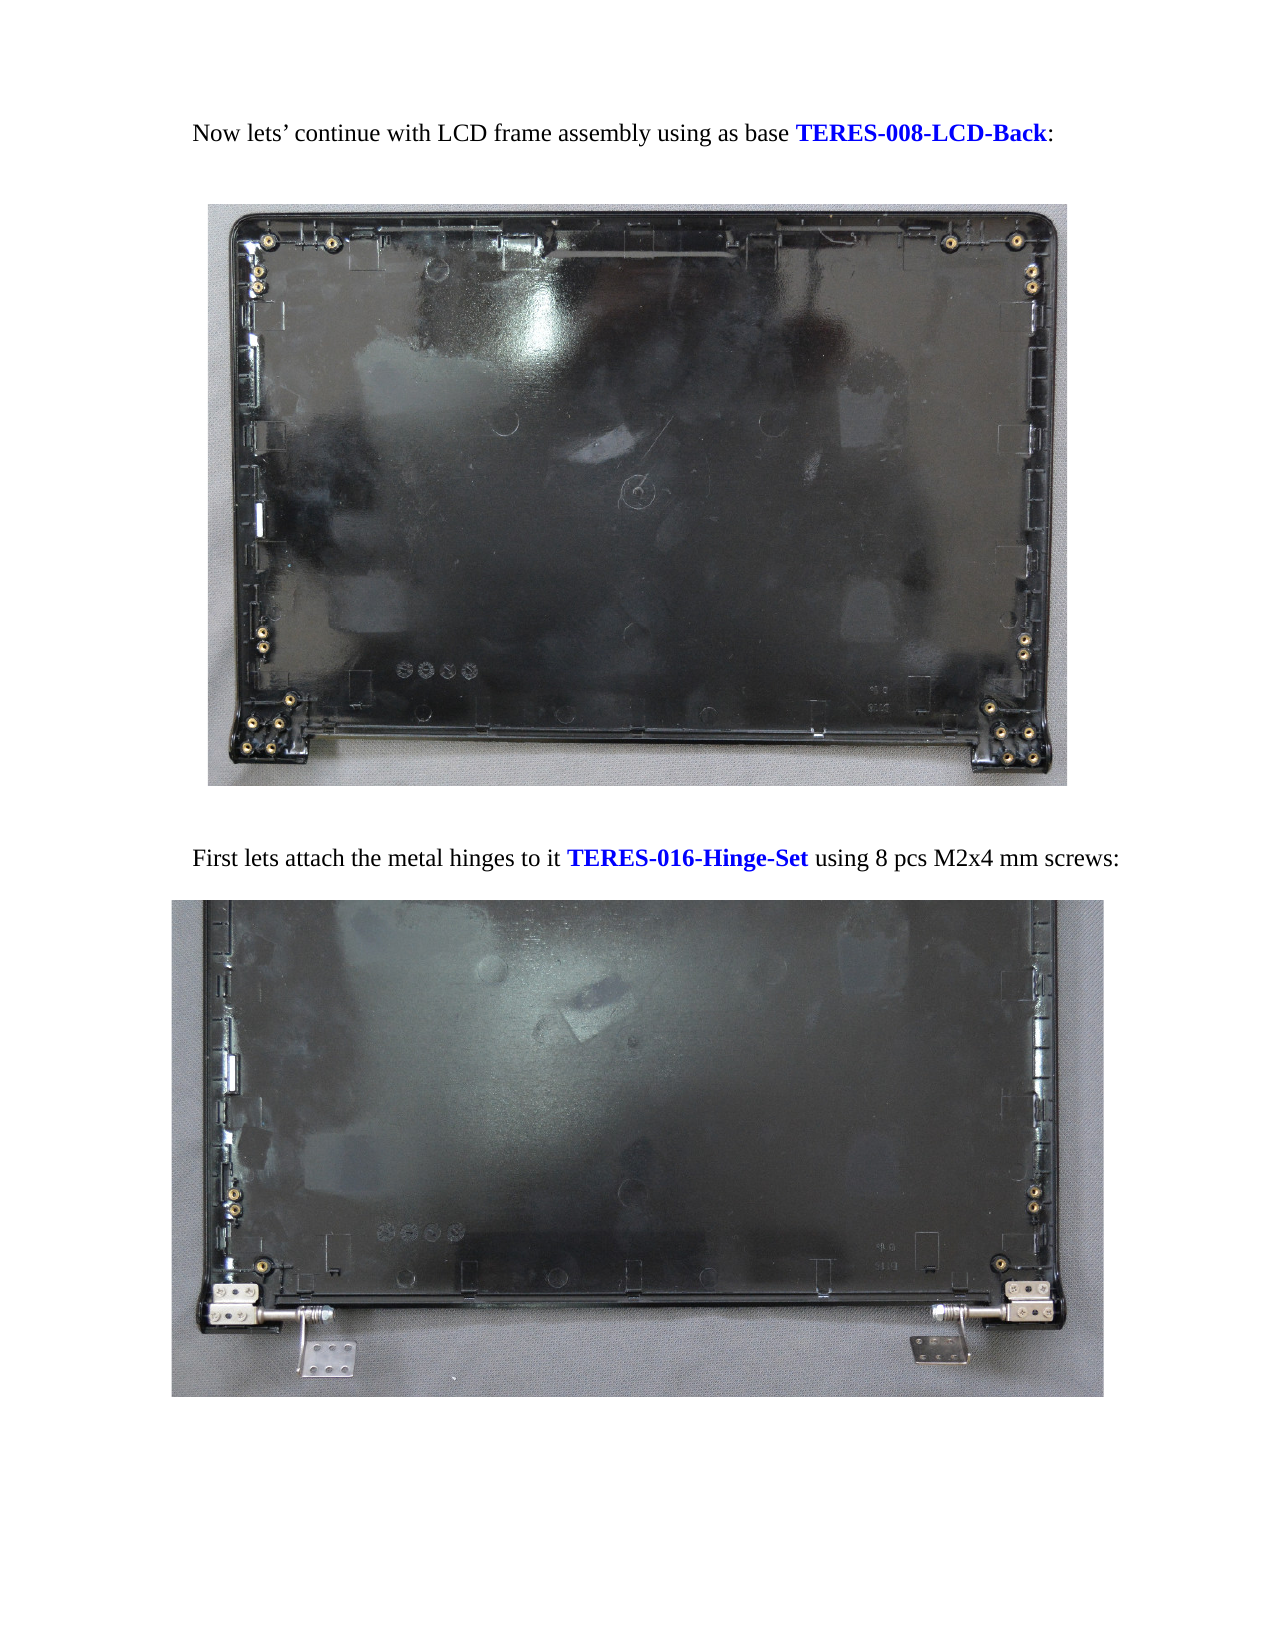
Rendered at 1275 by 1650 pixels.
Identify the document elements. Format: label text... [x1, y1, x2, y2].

picture [171, 900, 1104, 1397]
picture [207, 204, 1068, 786]
text Now lets’ continue with LCD frame assembly using as base TERES-008-LCD-Back: [118, 118, 1157, 147]
text First lets attach the metal hinges to it TERES-016-Hinge-Set using 8 pcs M2x4 mm screws: [118, 843, 1157, 871]
